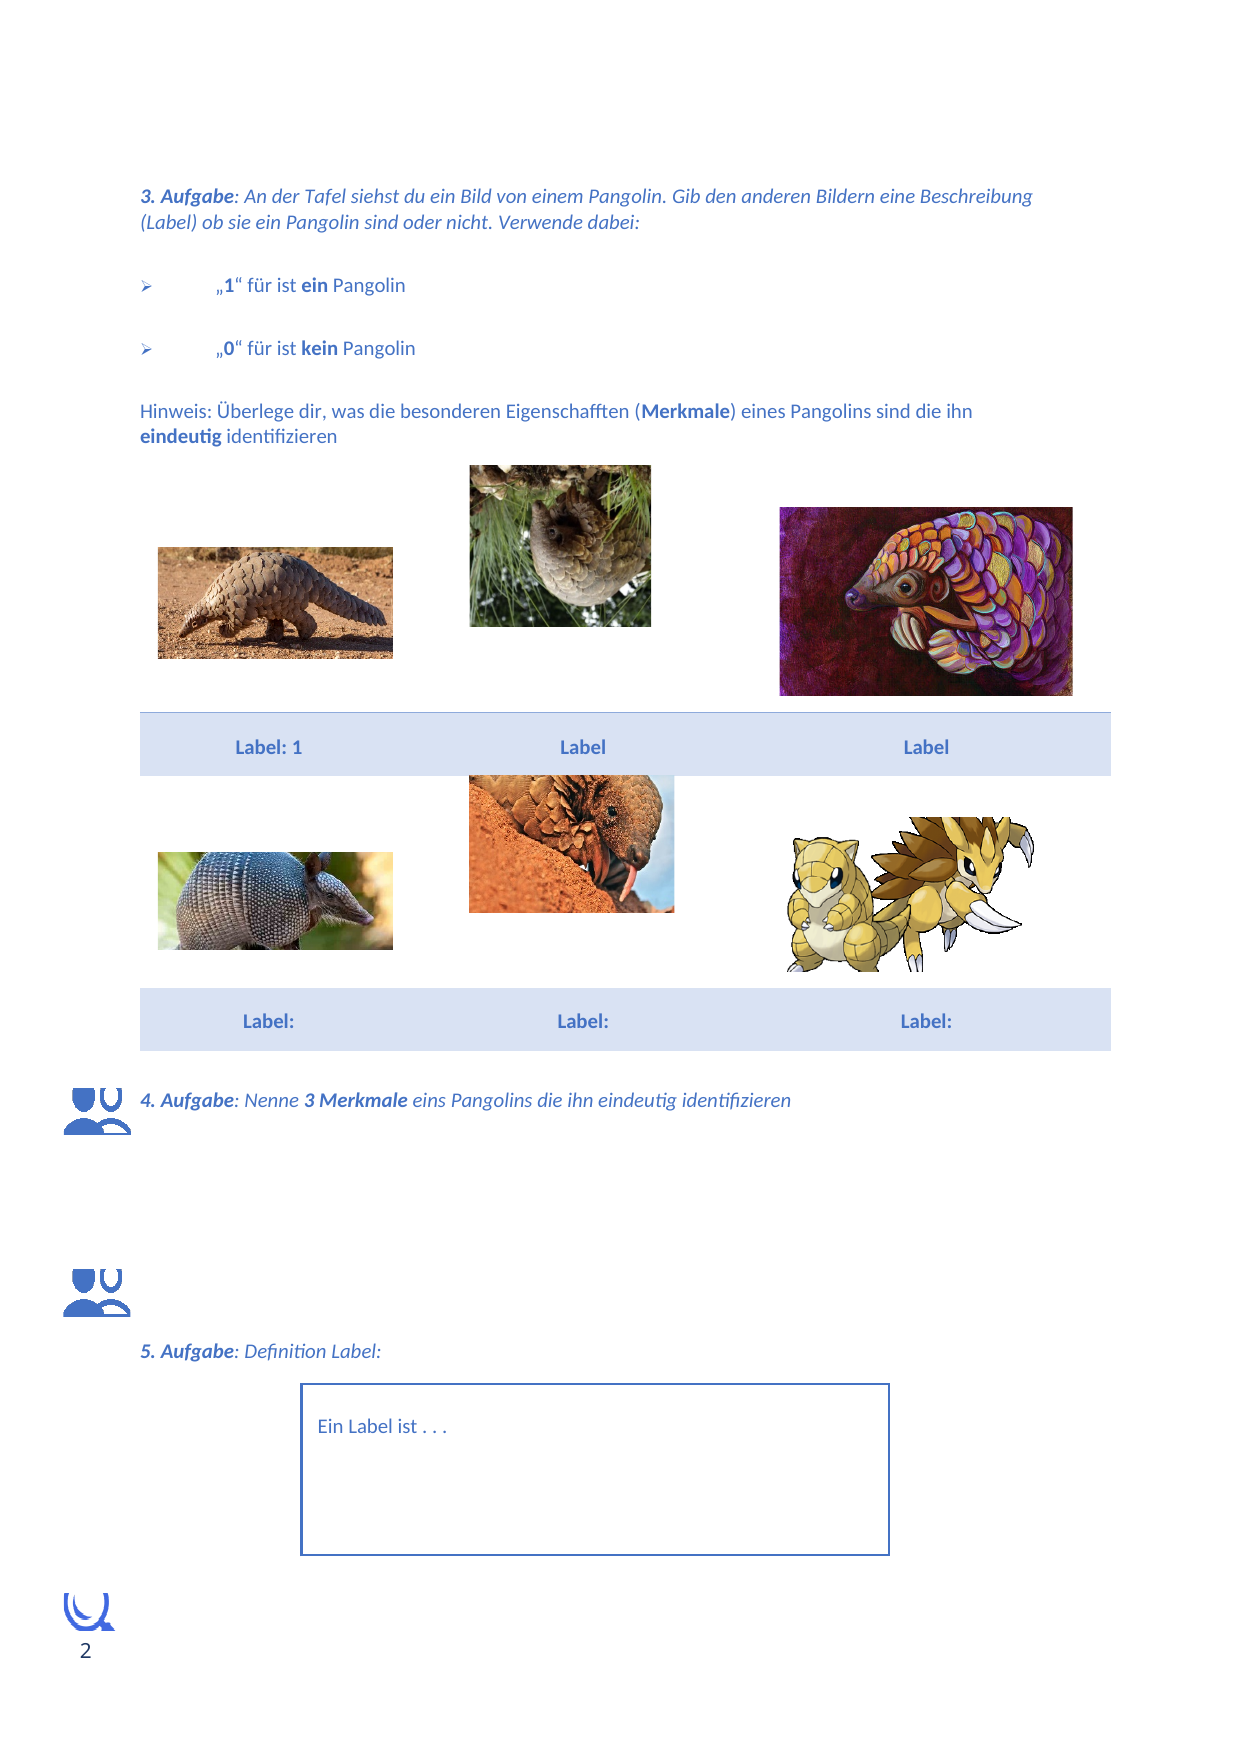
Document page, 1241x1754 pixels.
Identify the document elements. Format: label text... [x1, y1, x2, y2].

table_header Bewertung: 20% 2. Stunde Minipräsentation (2-3 Min) in einer Gruppe 50% Jede Stunde Quiz (die besten 3 von 4 Quizzen werden bewertet) 20% Kleine Ausarbeitung (Aufgabe 34) zu einem bestimmten Aspekt von KI 10% Vollständigkeit des digitalen Hefters (Word Dokuments) 1.Aufgabe: Nenne Eigenschafften die Intelligenz beschreiben: … … … 2. Aufgabe: Definition Intelligenz (Wikipedia): [143, 75, 1146, 148]
table_cell [95, 1051, 140, 1564]
table_cell [1111, 1051, 1146, 1564]
table_cell [102, 1124, 127, 1133]
table_header [768, 465, 1111, 712]
table_header [140, 465, 458, 712]
table_cell [1111, 148, 1146, 1051]
table_header [95, 75, 143, 148]
table_cell Label: [458, 988, 768, 1051]
table_cell [458, 776, 768, 988]
table_header [458, 465, 768, 712]
table_cell Label [768, 713, 1111, 776]
table_cell 4. Aufgabe: Nenne 3 Merkmale eins Pangolins die ihn eindeutig identifizieren 5. Aufgabe: Definition Label: 6. Aufgabe: Teste Google Quickdraw aus: Abbildung 1:Google Quickdraw https://quickdraw.withgoogle.com/# 7. Aufgabe: Schaue dir folgendes Video an und beantworte die Fragen: Video 1: https://www.youtube.com/watch?v=HmUzceKCI9I&list=PL4puIg9yEU6yn_XR0TiSLroYO3KAlZmYY Erkläre den Begriff Algorithmus … Gib ein Beispiel für ein Algorithmus an … Gegeben sei folgendes Feld von Tic-Tac-Toe. Gib die Regel an, die ein Computer befolgend würde, bevor das nächste Symbol gesetzt wird und setze das „X“ an die richtige Stelle Regel: Abbildung 2: Tic-Tac-Toe Erläutere die Probleme die ein PC hat ein Hund bzw. eine Katze zu erkennen und zu unterscheiden Abbildung 3: Katze und Hund (https://media.istockphoto.com/id/172974164/photo/cat-and-dog-buddies-with-orange-background.jpg?s=612x612&w=0&k=20&c=k95AzlFdaP7L8Oy9zkGK3QGWA1DrGctObqjh6cLY7UQ=) … … … Beschreibe wie ein Computer ein Bild sieht bzw. darstellt … … … Beschreibe kurz den Vorgang beim Labeling … … Hier siehst du ein Google Captcha Code. Beschreibe die Gemeinsamkeit mit Labeling Abbildung 4: Google Captcha Code … … 8. Aufgabe: Erarbeitet in der Gruppe (3-4 Personen) jeweils ein Teilgebiet von KI. Am Anfang der nächsten Stunde stellt ihr in 2-3 Minuten dieses Teilgebiet kurz vor. Es reicht eine Präsentation mit 1 oder 2 Bildern und dann spricht jeder dazu. 9. Aufgabe: Notiere dir für jeden Vortrag mindestens 2 neue Erkenntnisse 10. Aufgabe: Nenne 3 Eigenschaften, die ein „gesundes“ Lebensmittel für Dich hat … ... … 11. Aufgabe: Informiere dich zur Lebensmittelampel (https://de.wikipedia.org/wiki/Lebensmittelampel). Beschreibe den Vorteil der Ampel … … 12. Aufgabe: Klassifiziert die Lebensmittel mit GRÜN für Empfehlenswert (links) und ROT für Nicht Empfehlenswert (rechts). Du kannst die Zellen mit den Füllen Werkzeug entsprechend färben (siehe das Beispiel in BLAU) [140, 1051, 1111, 1564]
table_cell [140, 776, 458, 988]
table_cell [102, 1305, 127, 1314]
table_cell 3. Aufgabe: An der Tafel siehst du ein Bild von einem Pangolin. Gib den anderen Bildern eine Beschreibung (Label) ob sie ein Pangolin sind oder nicht. Verwende dabei: „1“ für ist ein Pangolin „0“ für ist kein Pangolin Hinweis: Überlege dir, was die besonderen Eigenschafften (Merkmale) eines Pangolins sind die ihn eindeutig identifizieren [140, 148, 1111, 465]
table_cell Label [458, 713, 768, 776]
table_cell [768, 776, 1111, 988]
table_cell Label: 1 [140, 713, 458, 776]
table_cell Label: [768, 988, 1111, 1051]
table_cell Label: [140, 988, 458, 1051]
table_cell [95, 148, 140, 1051]
